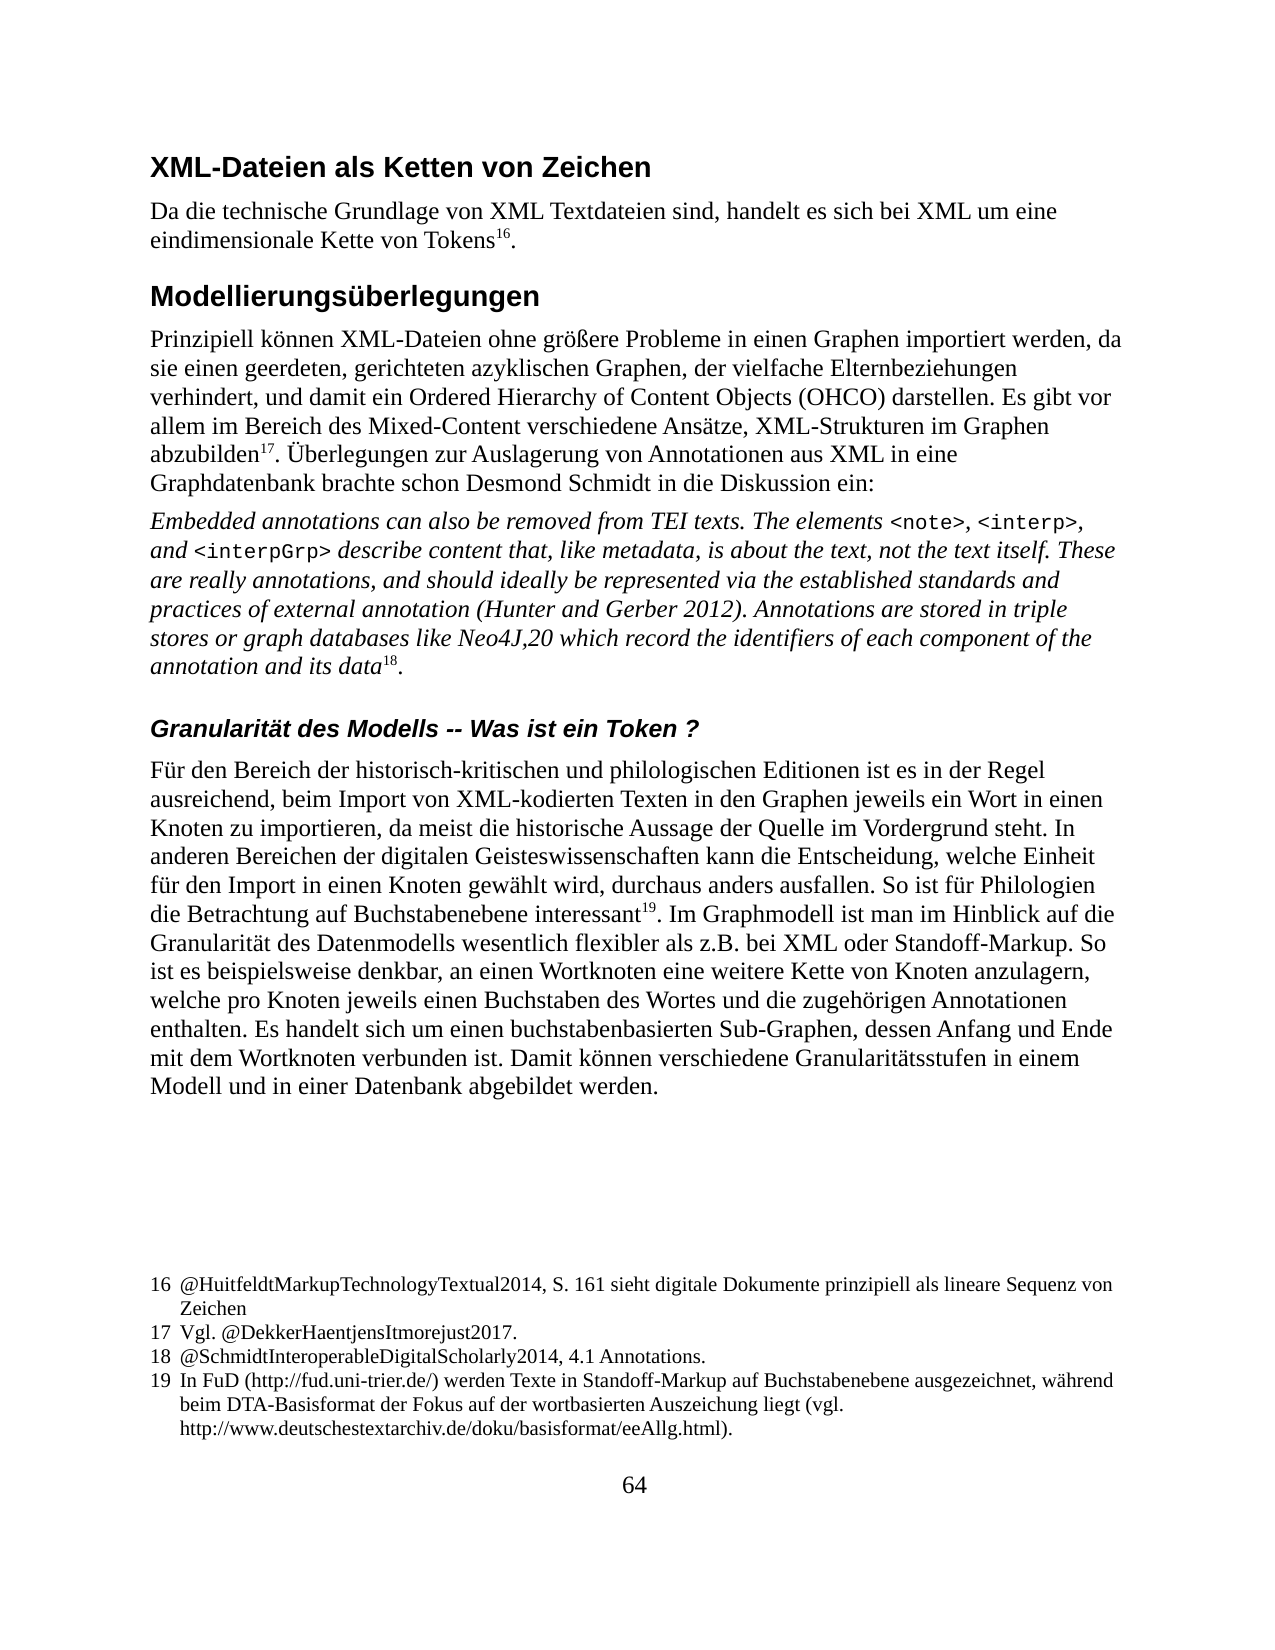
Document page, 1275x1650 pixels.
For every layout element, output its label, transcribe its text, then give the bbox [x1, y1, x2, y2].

subtitle Modellierungsüberlegungen [150, 278, 1125, 312]
text In FuD (http://fud.uni-trier.de/) werden Texte in Standoff-Markup auf Buchstabenebene ausgezeichnet, während beim DTA-Basisformat der Fokus auf der wortbasierten Auszeichung liegt (vgl. http://www.deutschestextarchiv.de/doku/basisformat/eeAllg.html). [150, 1368, 1125, 1440]
text @HuitfeldtMarkupTechnologyTextual2014, S. 161 sieht digitale Dokumente prinzipiell als lineare Sequenz von Zeichen [150, 1272, 1125, 1320]
text Embedded annotations can also be removed from TEI texts. The elements <note>, <interp>, and <interpGrp> describe content that, like metadata, is about the text, not the text itself. These are really annotations, and should ideally be represented via the established standards and practices of external annotation (Hunter and Gerber 2012). Annotations are stored in triple stores or graph databases like Neo4J,20 which record the identifiers of each component of the annotation and its data. [150, 506, 1125, 680]
text @SchmidtInteroperableDigitalScholarly2014, 4.1 Annotations. [150, 1344, 1125, 1368]
text Prinzipiell können XML-Dateien ohne größere Probleme in einen Graphen importiert werden, da sie einen geerdeten, gerichteten azyklischen Graphen, der vielfache Elternbeziehungen verhindert, und damit ein Ordered Hierarchy of Content Objects (OHCO) darstellen. Es gibt vor allem im Bereich des Mixed-Content verschiedene Ansätze, XML-Strukturen im Graphen abzubilden. Überlegungen zur Auslagerung von Annotationen aus XML in eine Graphdatenbank brachte schon Desmond Schmidt in die Diskussion ein: [150, 324, 1125, 497]
subtitle XML-Dateien als Ketten von Zeichen [150, 150, 1125, 183]
text Da die technische Grundlage von XML Textdateien sind, handelt es sich bei XML um eine eindimensionale Kette von Tokens. [150, 196, 1125, 253]
text Vgl. @DekkerHaentjensItmorejust2017. [150, 1320, 1125, 1344]
text Für den Bereich der historisch-kritischen und philologischen Editionen ist es in der Regel ausreichend, beim Import von XML-kodierten Texten in den Graphen jeweils ein Wort in einen Knoten zu importieren, da meist die historische Aussage der Quelle im Vordergrund steht. In anderen Bereichen der digitalen Geisteswissenschaften kann die Entscheidung, welche Einheit für den Import in einen Knoten gewählt wird, durchaus anders ausfallen. So ist für Philologien die Betrachtung auf Buchstabenebene interessant. Im Graphmodell ist man im Hinblick auf die Granularität des Datenmodells wesentlich flexibler als z.B. bei XML oder Standoff-Markup. So ist es beispielsweise denkbar, an einen Wortknoten eine weitere Kette von Knoten anzulagern, welche pro Knoten jeweils einen Buchstaben des Wortes und die zugehörigen Annotationen enthalten. Es handelt sich um einen buchstabenbasierten Sub-Graphen, dessen Anfang und Ende mit dem Wortknoten verbunden ist. Damit können verschiedene Granularitätsstufen in einem Modell und in einer Datenbank abgebildet werden. [150, 755, 1125, 1100]
subtitle Granularität des Modells -- Was ist ein Token ? [150, 714, 1125, 743]
